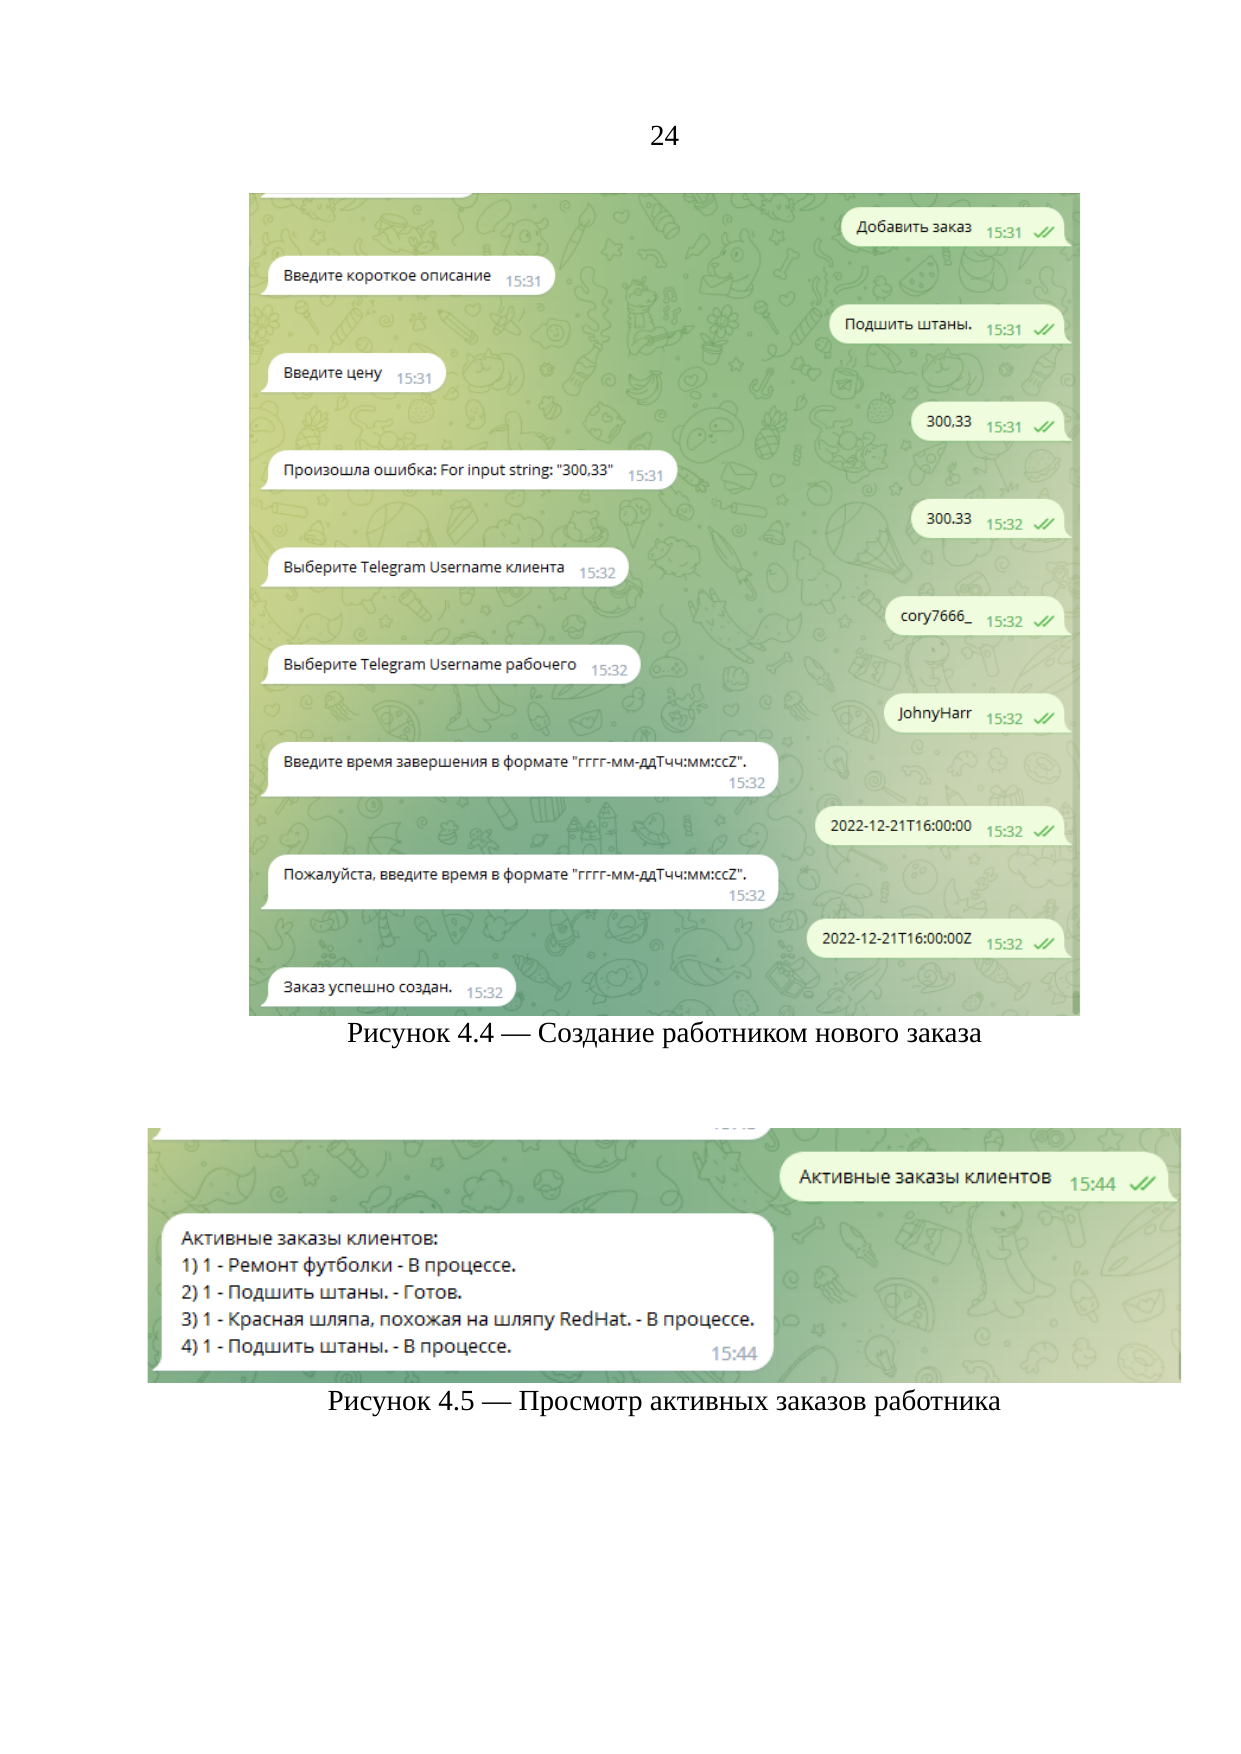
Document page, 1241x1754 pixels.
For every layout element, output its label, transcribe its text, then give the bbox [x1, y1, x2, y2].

text Рисунок 4.4 — Создание работником нового заказа [249, 1016, 1080, 1049]
picture [248, 193, 1080, 1016]
picture [147, 1128, 1182, 1383]
text Рисунок 4.5 — Просмотр активных заказов работника [148, 1383, 1181, 1416]
